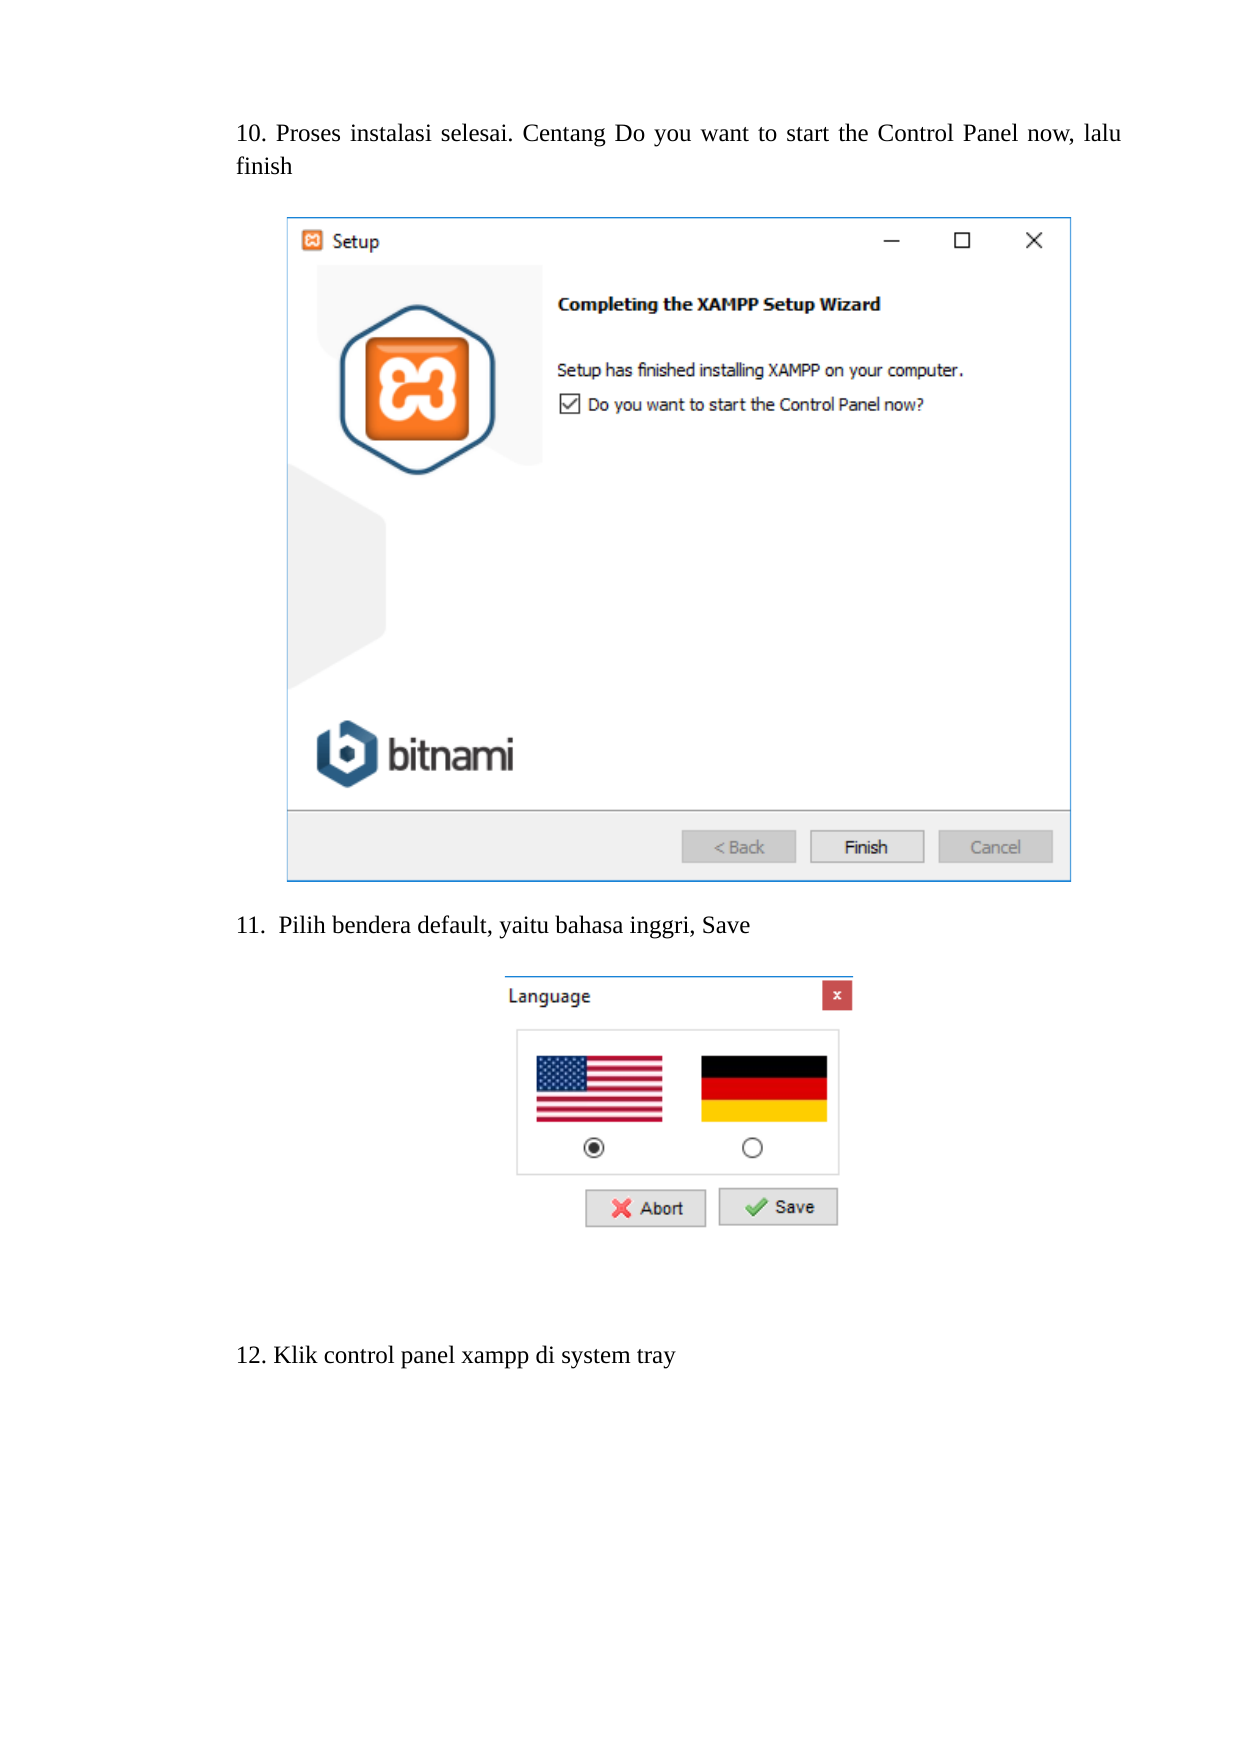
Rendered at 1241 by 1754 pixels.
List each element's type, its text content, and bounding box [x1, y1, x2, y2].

picture [286, 217, 1072, 882]
text 11. Pilih bendera default, yaitu bahasa inggri, Save [236, 911, 1122, 939]
picture [504, 976, 854, 1240]
text 12. Klik control panel xampp di system tray [236, 1340, 1122, 1369]
text 10. Proses instalasi selesai. Centang Do you want to start the Control Panel now, lalu finish [236, 118, 1122, 180]
